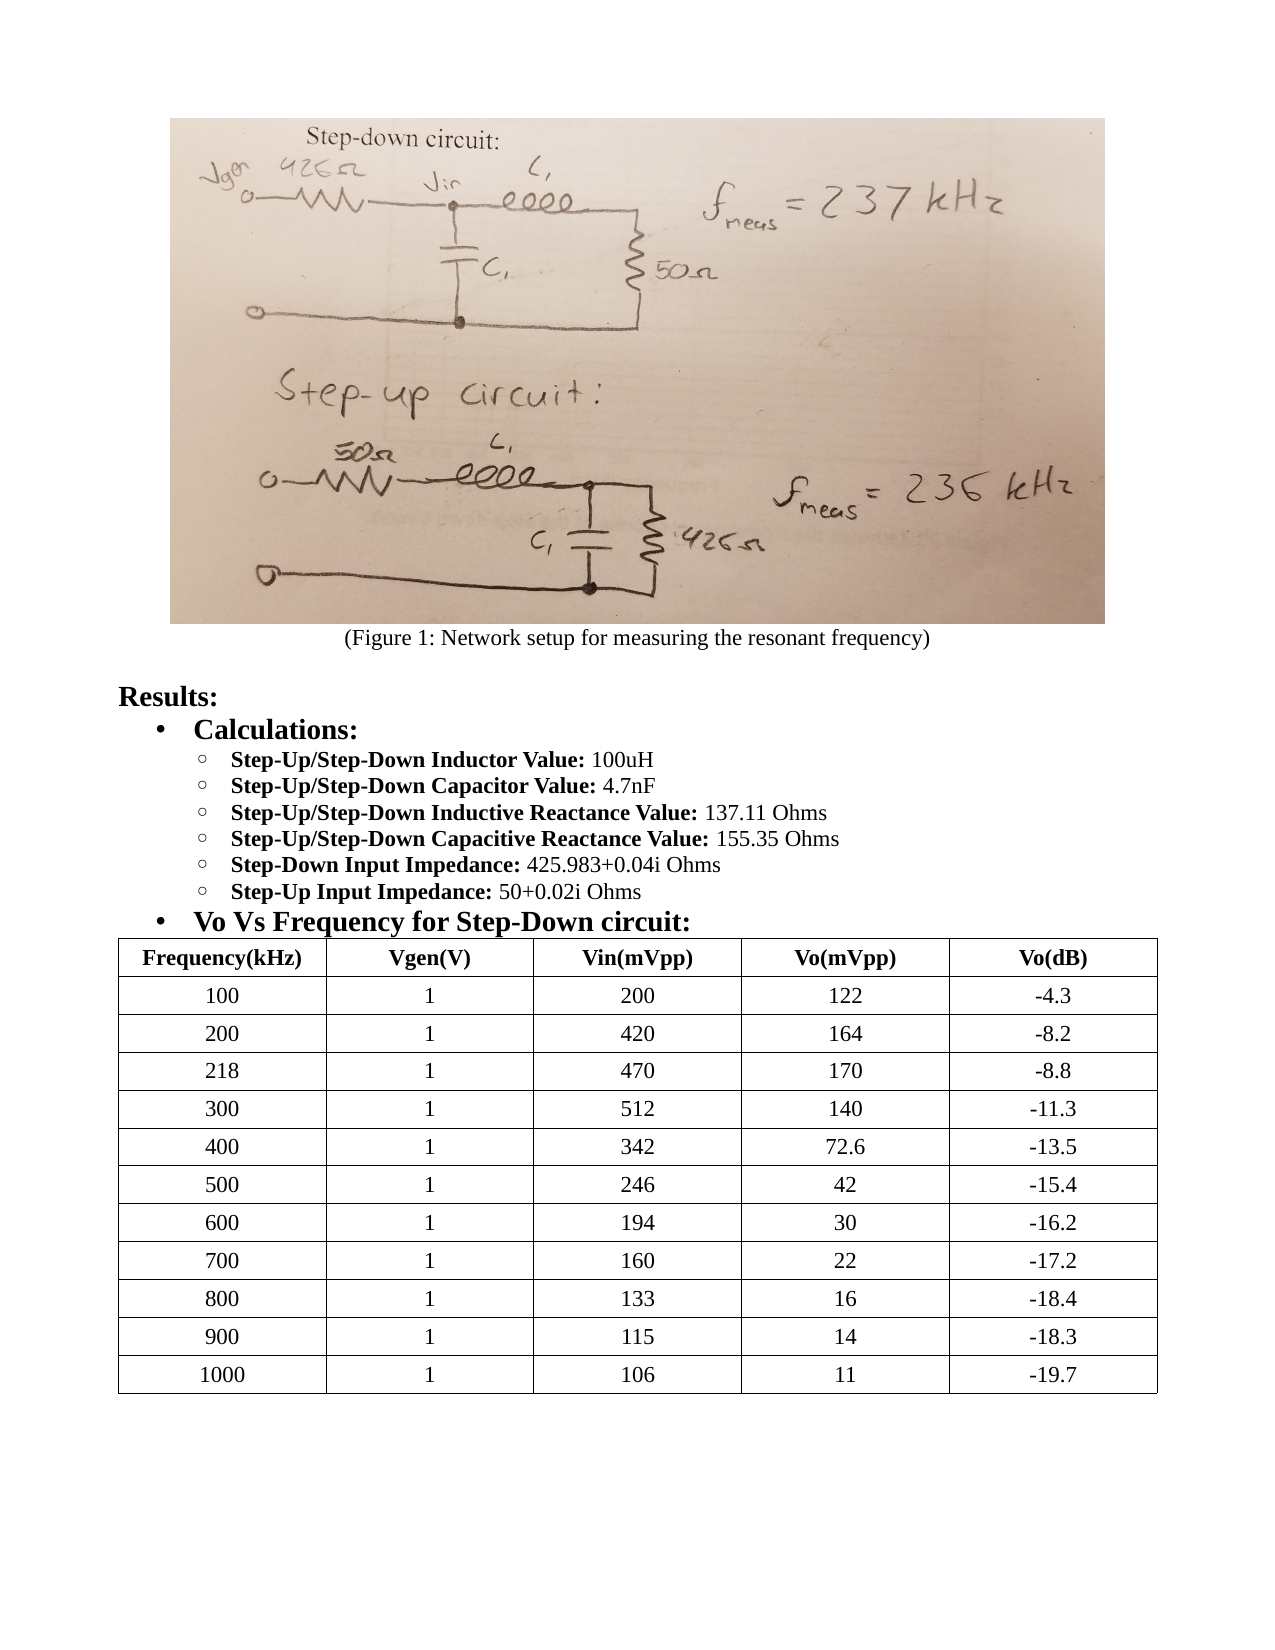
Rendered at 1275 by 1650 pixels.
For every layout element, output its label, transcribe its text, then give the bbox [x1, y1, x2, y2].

list Step-Up Input Impedance: 50+0.02i Ohms [193, 878, 1157, 904]
table_cell 512 [534, 1091, 741, 1127]
picture [170, 118, 1105, 624]
table_cell 246 [534, 1166, 741, 1203]
table_cell 140 [742, 1091, 949, 1127]
table_header Vo(mVpp) [742, 939, 949, 976]
table_cell 600 [119, 1204, 326, 1241]
table_cell 170 [742, 1053, 949, 1089]
table_cell 11 [742, 1356, 949, 1393]
table_cell -18.4 [950, 1280, 1157, 1317]
table_cell 300 [119, 1091, 326, 1127]
list Step-Up/Step-Down Capacitive Reactance Value: 155.35 Ohms [193, 825, 1157, 852]
table_cell 1 [327, 1166, 533, 1203]
table_cell 1 [327, 1204, 533, 1241]
table_cell 1000 [119, 1356, 326, 1393]
table_cell 342 [534, 1129, 741, 1165]
table_cell 200 [534, 977, 741, 1014]
table_cell -17.2 [950, 1242, 1157, 1279]
table_cell 133 [534, 1280, 741, 1317]
table_cell 1 [327, 1280, 533, 1317]
table_cell -13.5 [950, 1129, 1157, 1165]
table_cell 420 [534, 1015, 741, 1052]
table_cell 200 [119, 1015, 326, 1052]
table_cell 1 [327, 1356, 533, 1393]
list Step-Up/Step-Down Capacitor Value: 4.7nF [193, 772, 1157, 799]
table_cell 72.6 [742, 1129, 949, 1165]
text (Figure 1: Network setup for measuring the resonant frequency) [118, 118, 1157, 650]
table_cell -18.3 [950, 1318, 1157, 1355]
table_cell 14 [742, 1318, 949, 1355]
table_header Vgen(V) [327, 939, 533, 976]
table_cell 194 [534, 1204, 741, 1241]
table_header Vin(mVpp) [534, 939, 741, 976]
text Results: [118, 679, 1157, 712]
table_cell 800 [119, 1280, 326, 1317]
table_cell -16.2 [950, 1204, 1157, 1241]
table_cell 500 [119, 1166, 326, 1203]
list Vo Vs Frequency for Step-Down circuit: [156, 904, 1157, 938]
table_cell 1 [327, 1242, 533, 1279]
table_cell 30 [742, 1204, 949, 1241]
table_cell -15.4 [950, 1166, 1157, 1203]
table_cell 400 [119, 1129, 326, 1165]
table_cell 122 [742, 977, 949, 1014]
table_cell -8.8 [950, 1053, 1157, 1089]
table_header Frequency(kHz) [119, 939, 326, 976]
table_cell 700 [119, 1242, 326, 1279]
list Step-Up/Step-Down Inductive Reactance Value: 137.11 Ohms [193, 799, 1157, 825]
table_cell 160 [534, 1242, 741, 1279]
table_cell 42 [742, 1166, 949, 1203]
table_cell 1 [327, 1318, 533, 1355]
table_header Vo(dB) [950, 939, 1157, 976]
table_cell 22 [742, 1242, 949, 1279]
table_cell 1 [327, 1053, 533, 1089]
table_cell 900 [119, 1318, 326, 1355]
list Step-Down Input Impedance: 425.983+0.04i Ohms [193, 852, 1157, 878]
table_cell -4.3 [950, 977, 1157, 1014]
table_cell -8.2 [950, 1015, 1157, 1052]
table_cell 1 [327, 977, 533, 1014]
table_cell -11.3 [950, 1091, 1157, 1127]
table_cell 1 [327, 1015, 533, 1052]
list Step-Up/Step-Down Inductor Value: 100uH [193, 746, 1157, 772]
table_cell 16 [742, 1280, 949, 1317]
table_cell 106 [534, 1356, 741, 1393]
table_cell 1 [327, 1129, 533, 1165]
table_cell 470 [534, 1053, 741, 1089]
table_cell 115 [534, 1318, 741, 1355]
table_cell -19.7 [950, 1356, 1157, 1393]
table_cell 218 [119, 1053, 326, 1089]
list Calculations: [156, 712, 1157, 746]
table_cell 1 [327, 1091, 533, 1127]
table_cell 164 [742, 1015, 949, 1052]
table_cell 100 [119, 977, 326, 1014]
